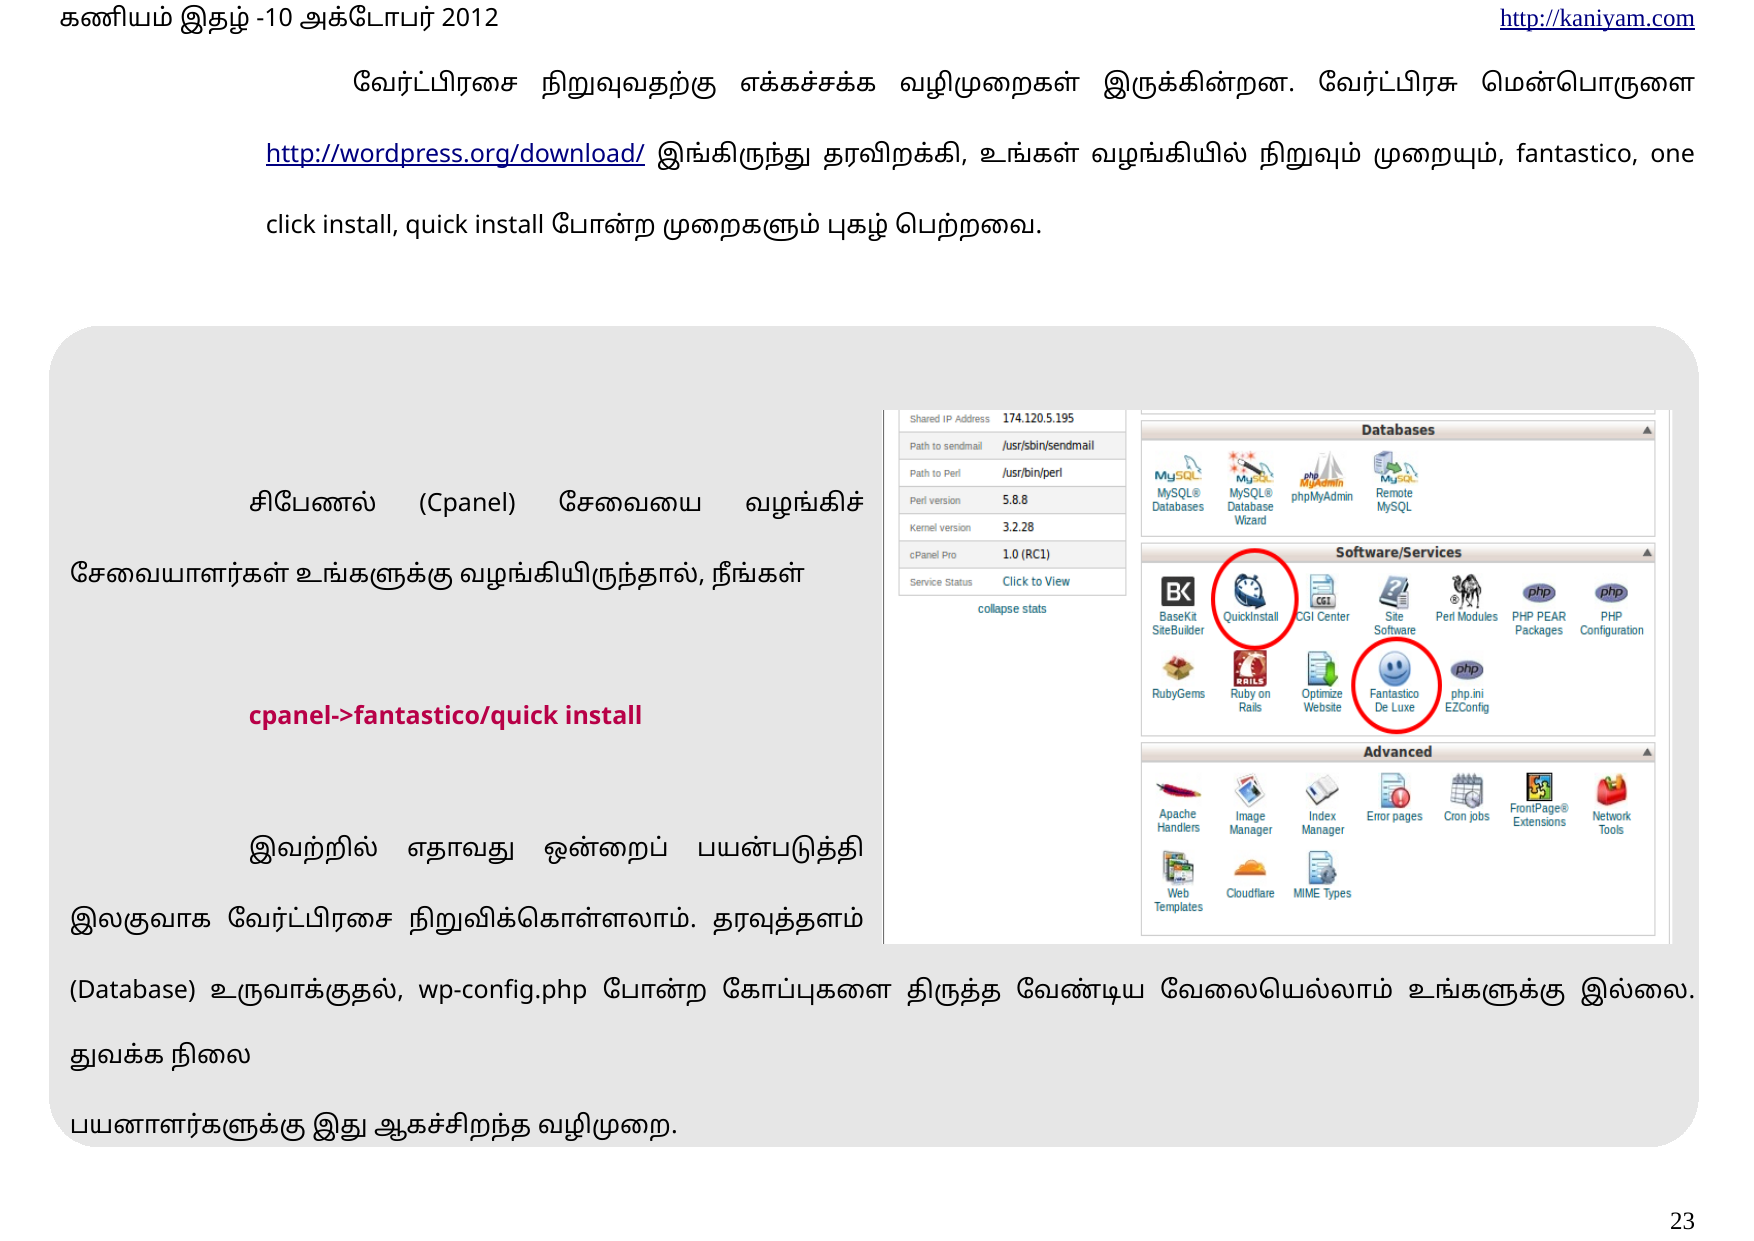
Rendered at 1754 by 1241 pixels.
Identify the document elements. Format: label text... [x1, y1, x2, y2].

picture [881, 410, 1673, 944]
text வேர்ட்பிரசை நிறுவுவதற்கு எக்கச்சக்க வழிமுறைகள் இருக்கின்றன. வேர்ட்பிரசு மென்பொருளை http://wordpress.org/download/ இங்கிருந்து தரவிறக்கி, உங்கள் வழங்கியில் நிறுவும் முறையும், fantastico, one click install, quick install போன்ற முறைகளும் புகழ் பெற்றவை. [266, 64, 1695, 243]
